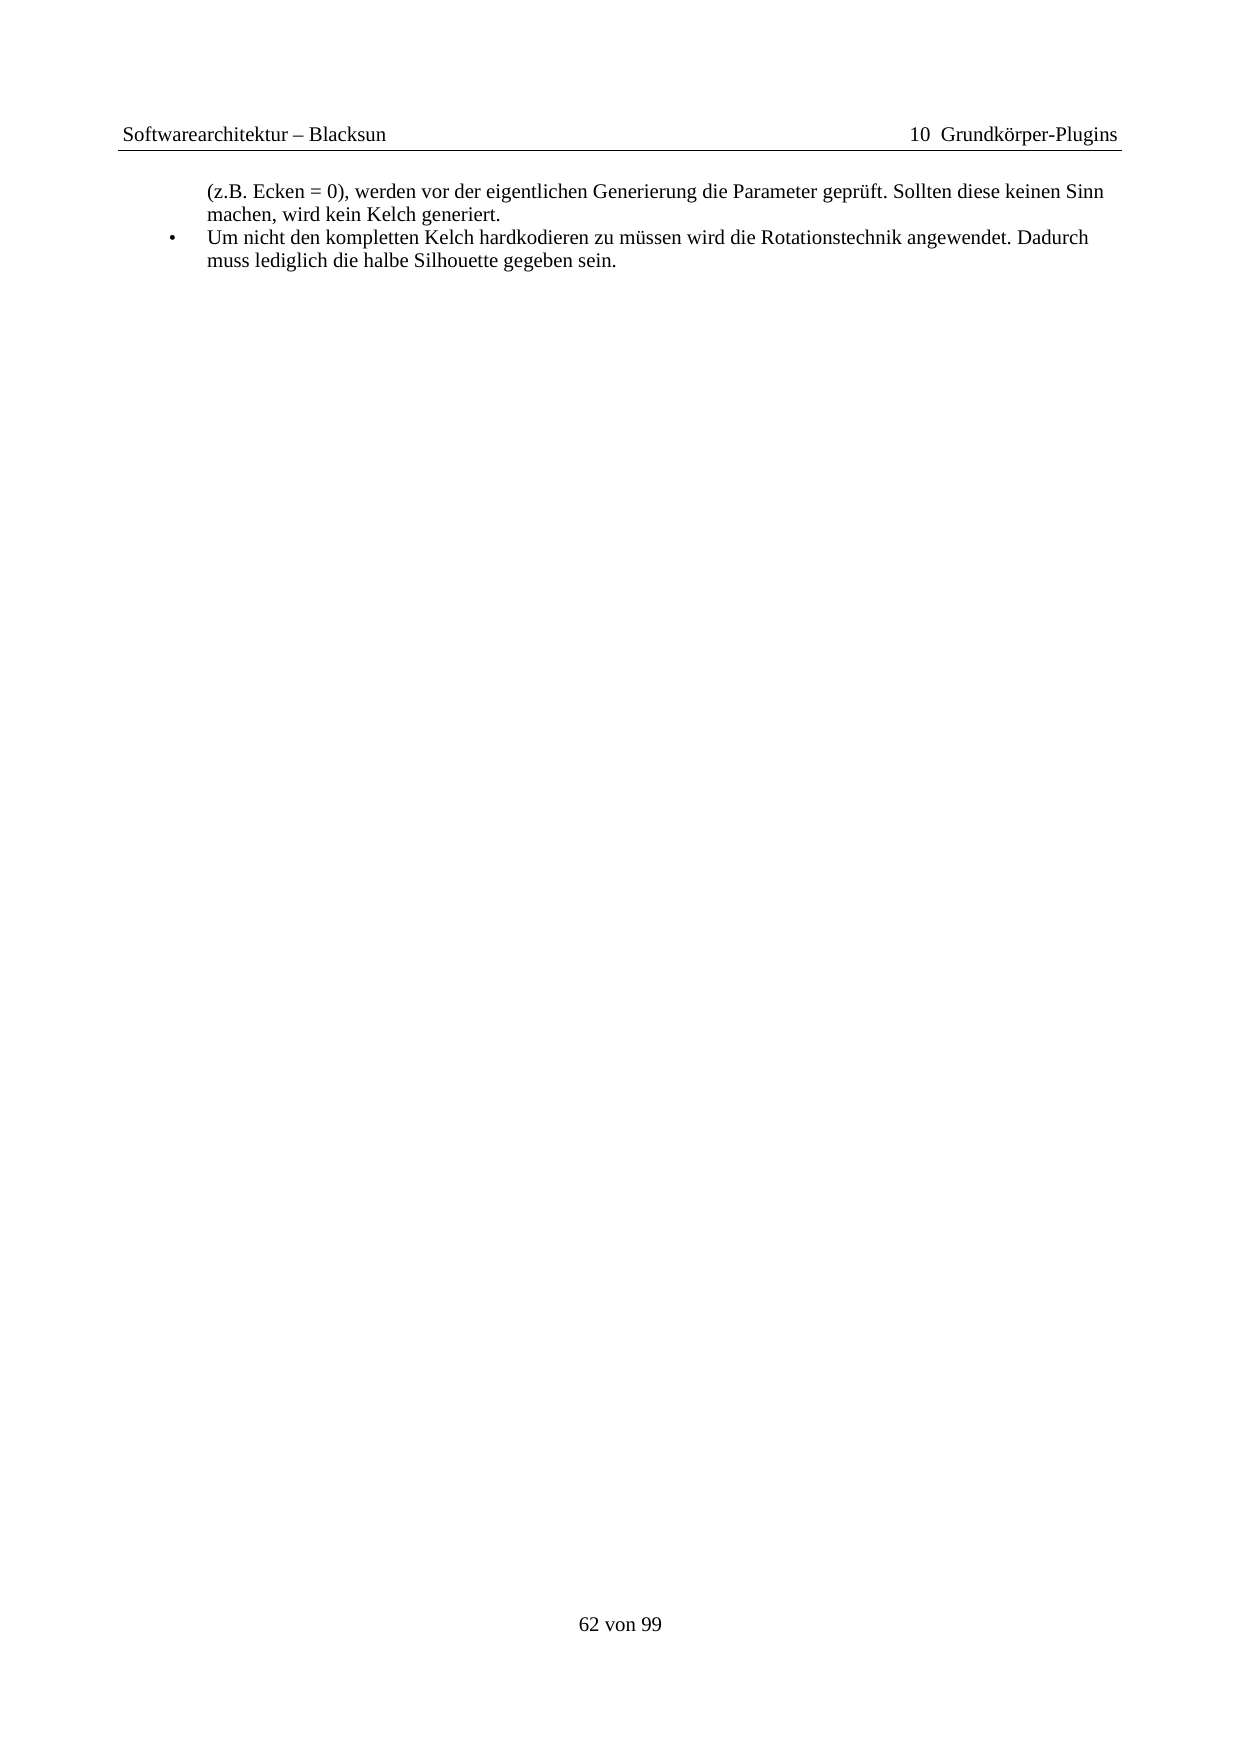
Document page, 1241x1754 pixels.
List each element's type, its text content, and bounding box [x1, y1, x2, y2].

list (z.B. Ecken = 0), werden vor der eigentlichen Generierung die Parameter geprüft. Sollten diese keinen Sinn machen, wird kein Kelch generiert. [169, 179, 1122, 226]
list Um nicht den kompletten Kelch hardkodieren zu müssen wird die Rotationstechnik angewendet. Dadurch muss lediglich die halbe Silhouette gegeben sein. [169, 226, 1122, 272]
